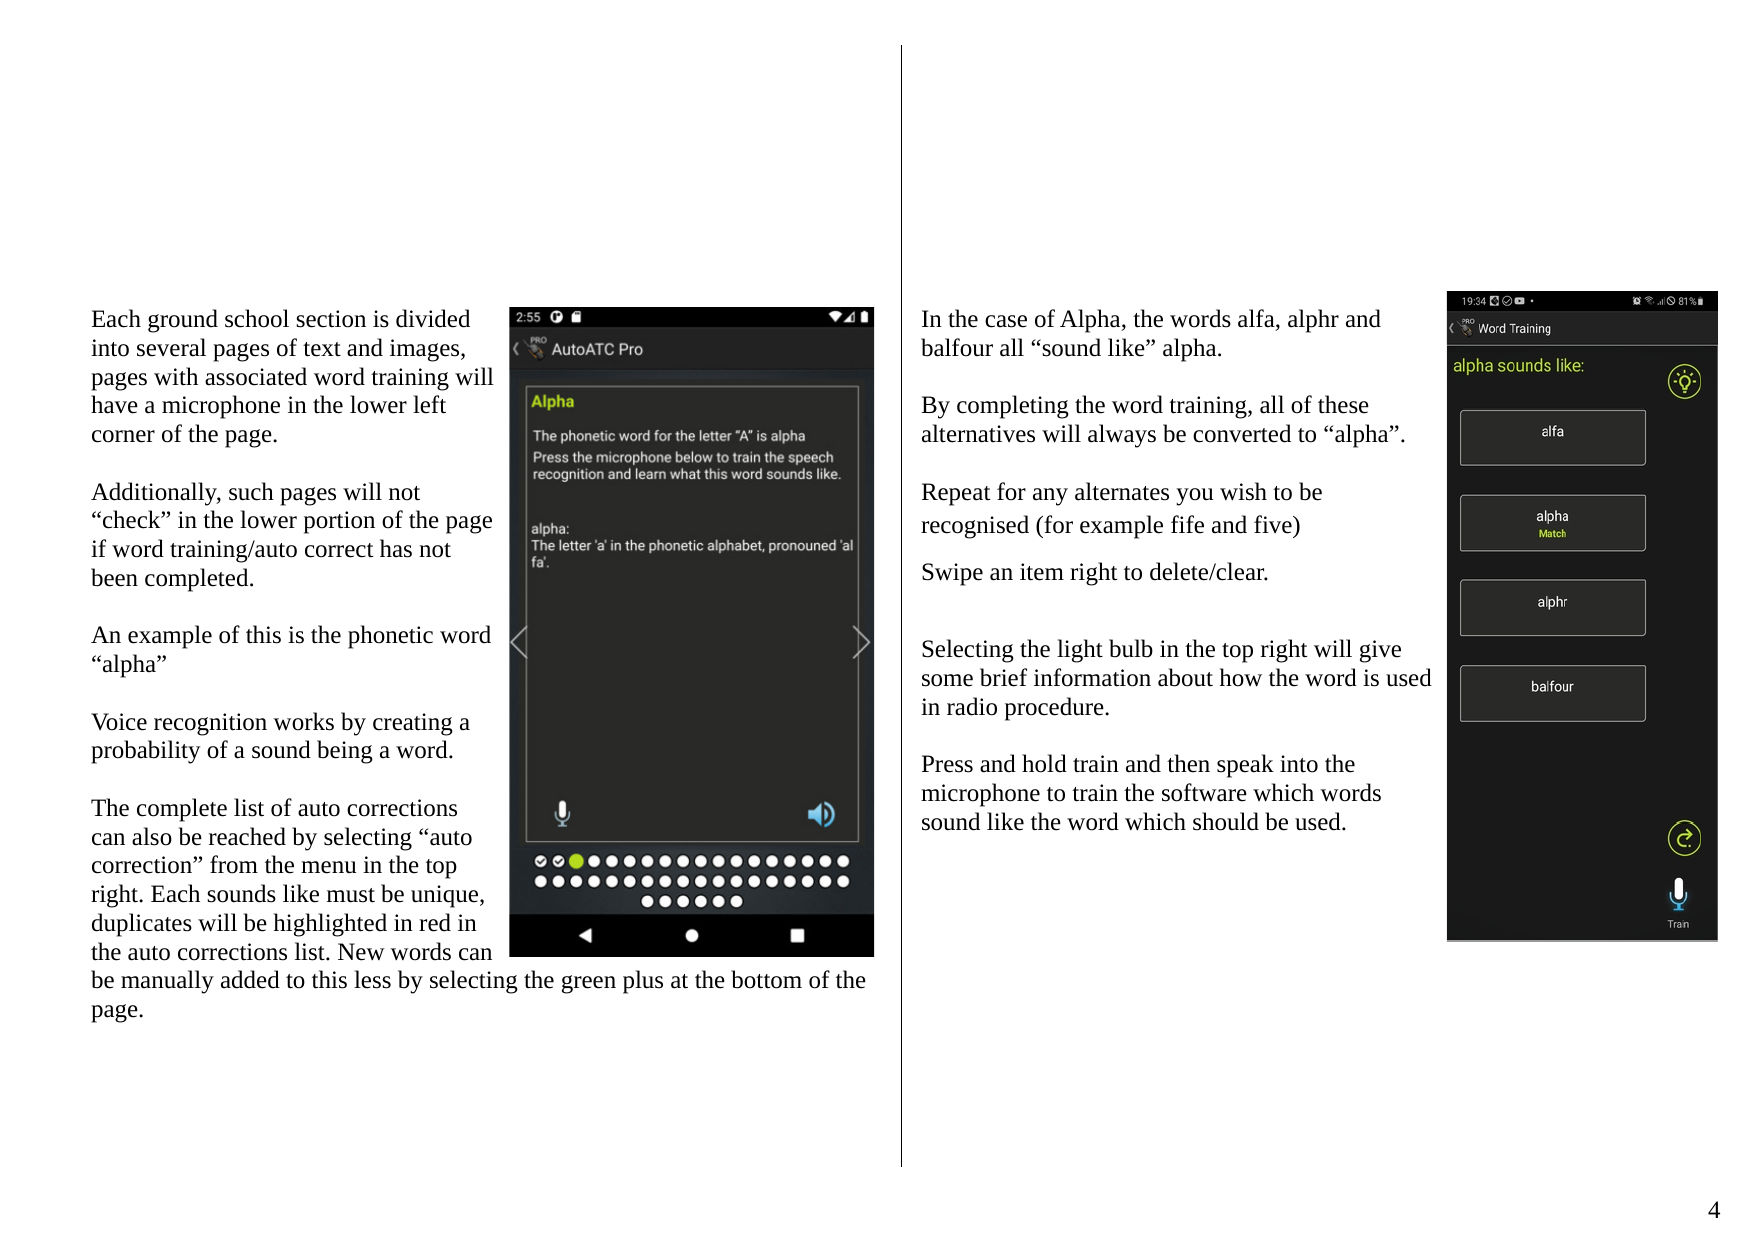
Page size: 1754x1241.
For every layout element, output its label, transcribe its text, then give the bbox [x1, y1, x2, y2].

text Press and hold train and then speak into the microphone to train the software which words sound like the word which should be used. [921, 749, 1446, 835]
picture [509, 307, 875, 957]
text In the case of Alpha, the words alfa, alphr and balfour all “sound like” alpha. [921, 304, 1446, 362]
text By completing the word training, all of these alternatives will always be converted to “alpha”. [921, 390, 1446, 448]
text Voice recognition works by creating a probability of a sound being a word. [91, 707, 509, 764]
text Repeat for any alternates you wish to be recognised (for example fife and five) [921, 477, 1446, 538]
text Selecting the light bulb in the top right will give some brief information about how the word is used in radio procedure. [921, 634, 1446, 720]
text An example of this is the phonetic word “alpha” [91, 620, 509, 678]
text Swipe an item right to delete/clear. [921, 557, 1446, 586]
text Each ground school section is divided into several pages of text and images, pages with associated word training will have a microphone in the lower left corner of the page. [91, 304, 881, 448]
text Additionally, such pages will not “check” in the lower portion of the page if word training/auto correct has not been completed. [91, 477, 509, 592]
picture [1446, 291, 1718, 942]
text The complete list of auto corrections can also be reached by selecting “auto correction” from the menu in the top right. Each sounds like must be unique, duplicates will be highlighted in red in the auto corrections list. New words can be manually added to this less by selecting the green plus at the bottom of the page. [91, 793, 881, 1023]
